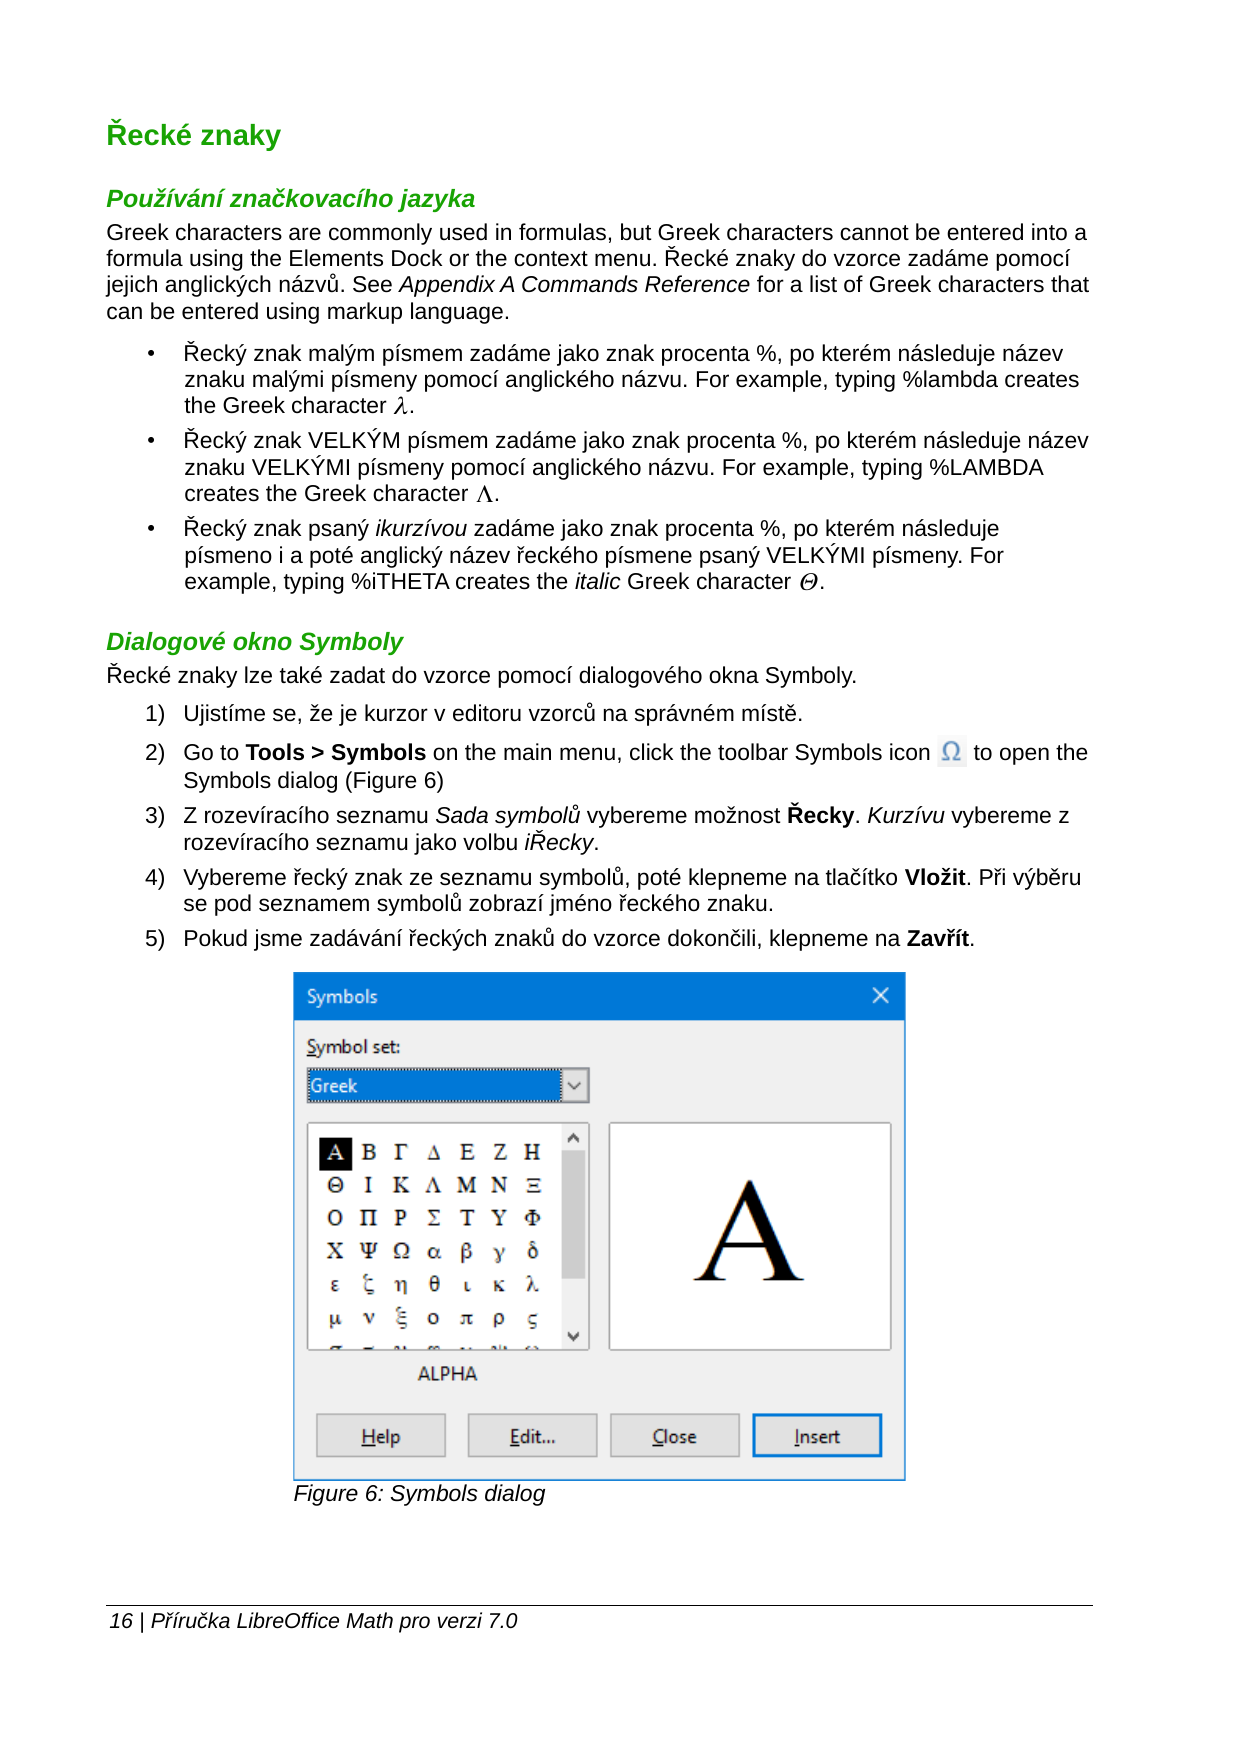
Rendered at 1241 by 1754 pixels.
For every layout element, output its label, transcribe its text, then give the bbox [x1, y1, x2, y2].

subtitle Používání značkovacího jazyka [106, 184, 1093, 213]
list Vybereme řecký znak ze seznamu symbolů, poté klepneme na tlačítko Vložit. Při výběru se pod seznamem symbolů zobrazí jméno řeckého znaku. [165, 864, 1093, 916]
list Ujistíme se, že je kurzor v editoru vzorců na správném místě. [165, 700, 1093, 727]
picture [937, 735, 967, 767]
subtitle Dialogové okno Symboly [106, 627, 1093, 656]
list Pokud jsme zadávání řeckých znaků do vzorce dokončili, klepneme na Zavřít. [165, 925, 1093, 952]
text Greek characters are commonly used in formulas, but Greek characters cannot be entered into a formula using the Elements Dock or the context menu. Řecké znaky do vzorce zadáme pomocí jejich anglických názvů. See Appendix A Commands Reference for a list of Greek characters that can be entered using markup language. [106, 219, 1093, 324]
text Figure 6: Symbols dialog [293, 1481, 906, 1506]
list Řecký znak malým písmem zadáme jako znak procenta %, po kterém následuje název znaku malými písmeny pomocí anglického názvu. For example, typing %lambda creates the Greek character . [144, 337, 1093, 419]
subtitle Řecké znaky [106, 118, 1093, 152]
list Řecký znak psaný ikurzívou zadáme jako znak procenta %, po kterém následuje písmeno i a poté anglický název řeckého písmene psaný VELKÝMI písmeny. For example, typing %iTHETA creates the italic Greek character . [144, 512, 1093, 597]
picture [293, 972, 906, 1481]
list Go to Tools > Symbols on the main menu, click the toolbar Symbols icon to open the Symbols dialog (Figure 6) [165, 736, 1093, 793]
list Řecký znak VELKÝM písmem zadáme jako znak procenta %, po kterém následuje název znaku VELKÝMI písmeny pomocí anglického názvu. For example, typing %LAMBDA creates the Greek character . [144, 424, 1093, 507]
list Z rozevíracího seznamu Sada symbolů vybereme možnost Řecky. Kurzívu vybereme z rozevíracího seznamu jako volbu iŘecky. [165, 802, 1093, 855]
text Řecké znaky lze také zadat do vzorce pomocí dialogového okna Symboly. [106, 662, 1093, 688]
